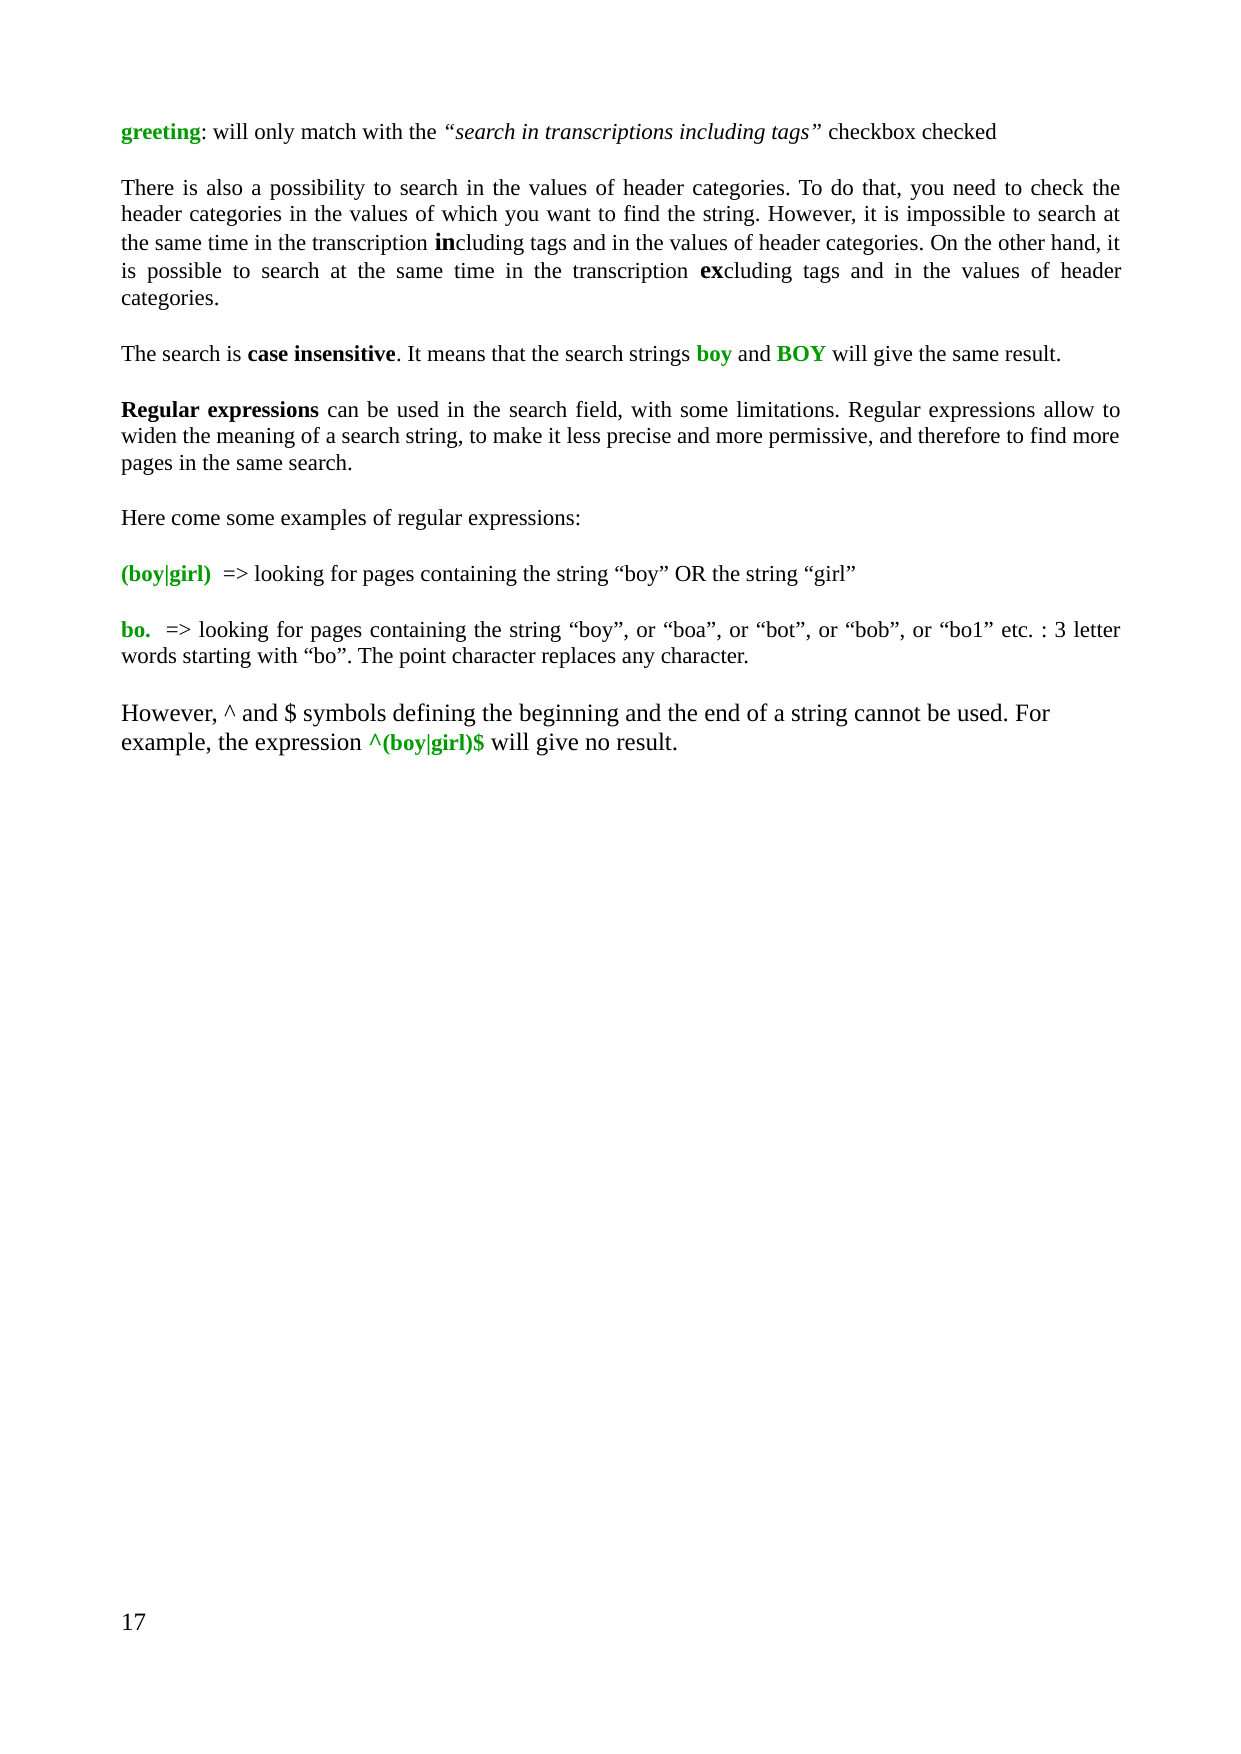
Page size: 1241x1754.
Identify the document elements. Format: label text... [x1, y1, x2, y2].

text bo. => looking for pages containing the string “boy”, or “boa”, or “bot”, or “bob”, or “bo1” etc. : 3 letter words starting with “bo”. The point character replaces any character. [121, 616, 1122, 669]
text (boy|girl) => looking for pages containing the string “boy” OR the string “girl” [121, 560, 1122, 587]
text However, ^ and $ symbols defining the beginning and the end of a string cannot be used. For example, the expression ^(boy|girl)$ will give no result. [121, 698, 1122, 756]
text The search is case insensitive. It means that the search strings boy and BOY will give the same result. [121, 340, 1122, 366]
text greeting: will only match with the “search in transcriptions including tags” checkbox checked [121, 118, 1122, 144]
text Regular expressions can be used in the search field, with some limitations. Regular expressions allow to widen the meaning of a search string, to make it less precise and more permissive, and therefore to find more pages in the same search. [121, 396, 1122, 475]
text Here come some examples of regular expressions: [121, 504, 1122, 531]
text There is also a possibility to search in the values of header categories. To do that, you need to check the header categories in the values of which you want to find the string. However, it is impossible to search at the same time in the transcription including tags and in the values of header categories. On the other hand, it is possible to search at the same time in the transcription excluding tags and in the values of header categories. [121, 174, 1122, 311]
